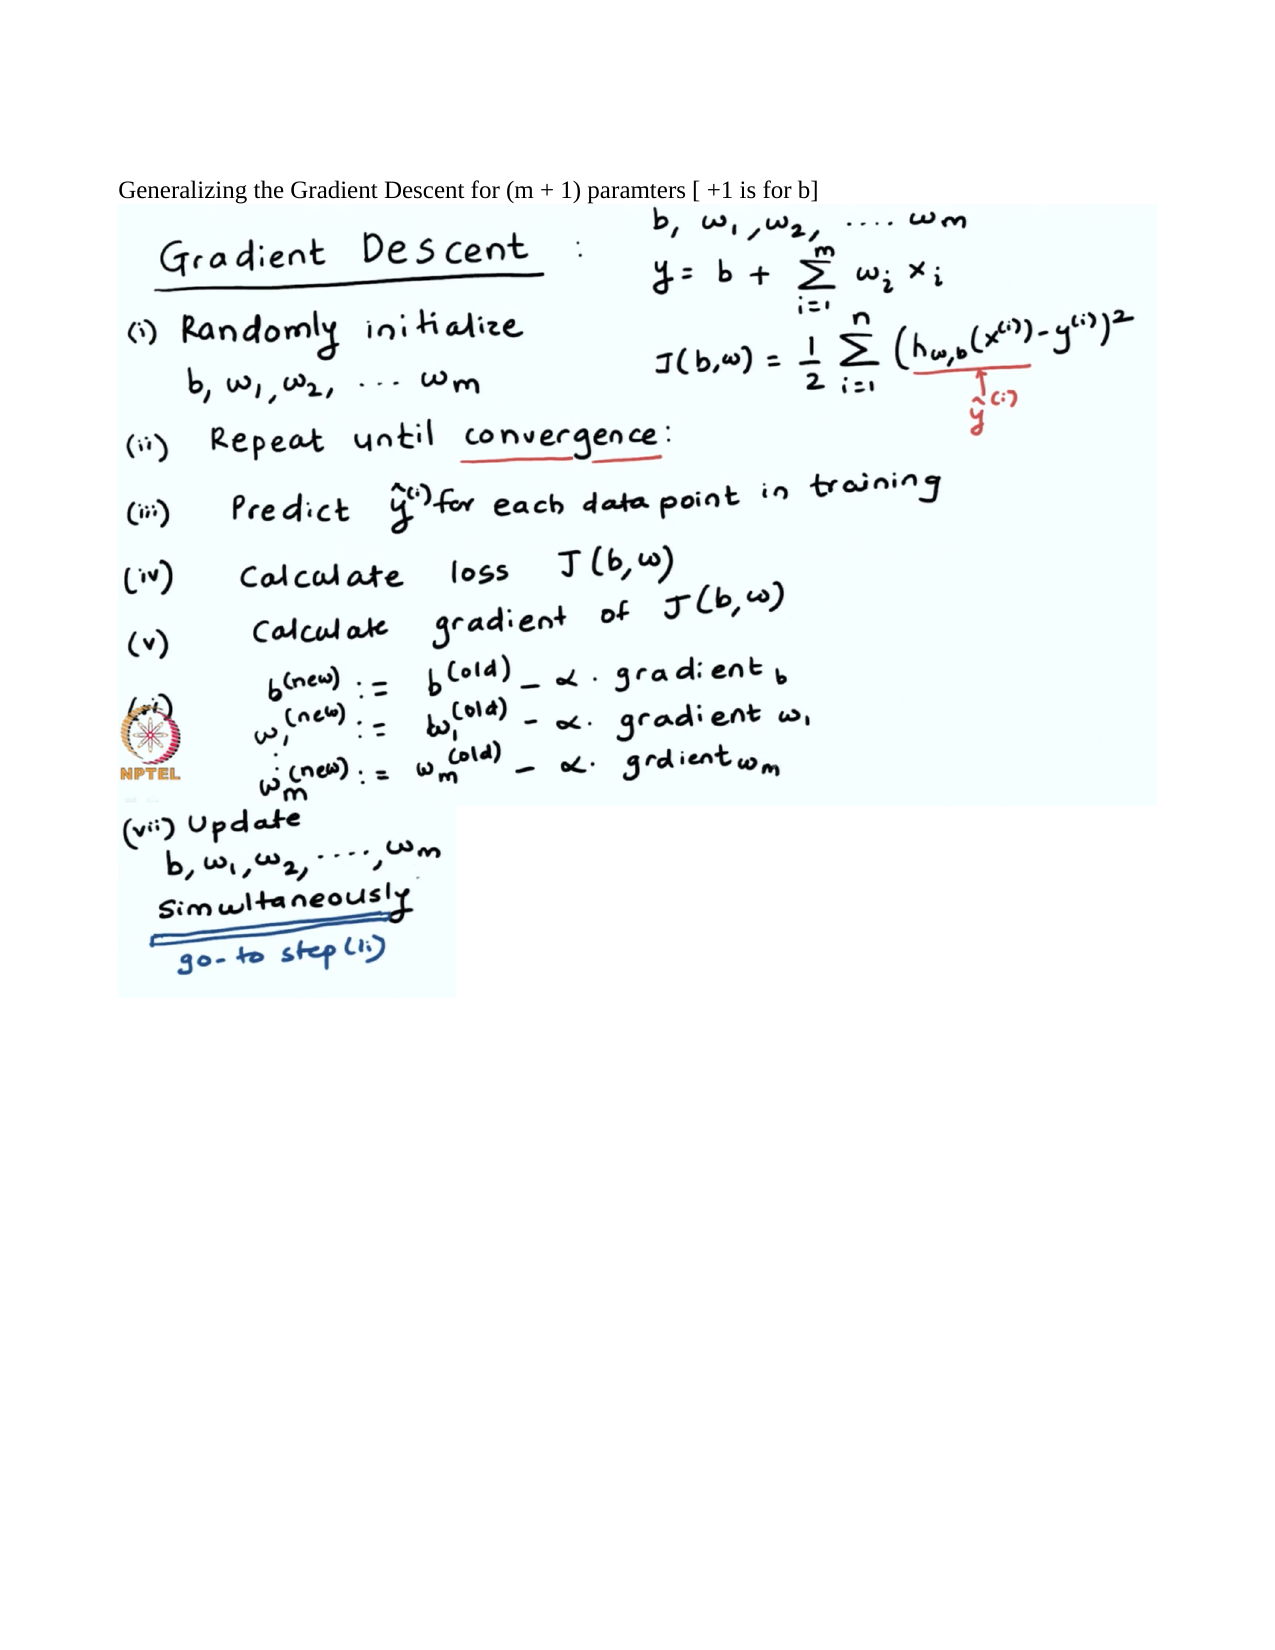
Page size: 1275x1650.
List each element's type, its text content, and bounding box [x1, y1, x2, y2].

picture [118, 204, 1157, 998]
text Generalizing the Gradient Descent for (m + 1) paramters [ +1 is for b] [118, 176, 1157, 204]
